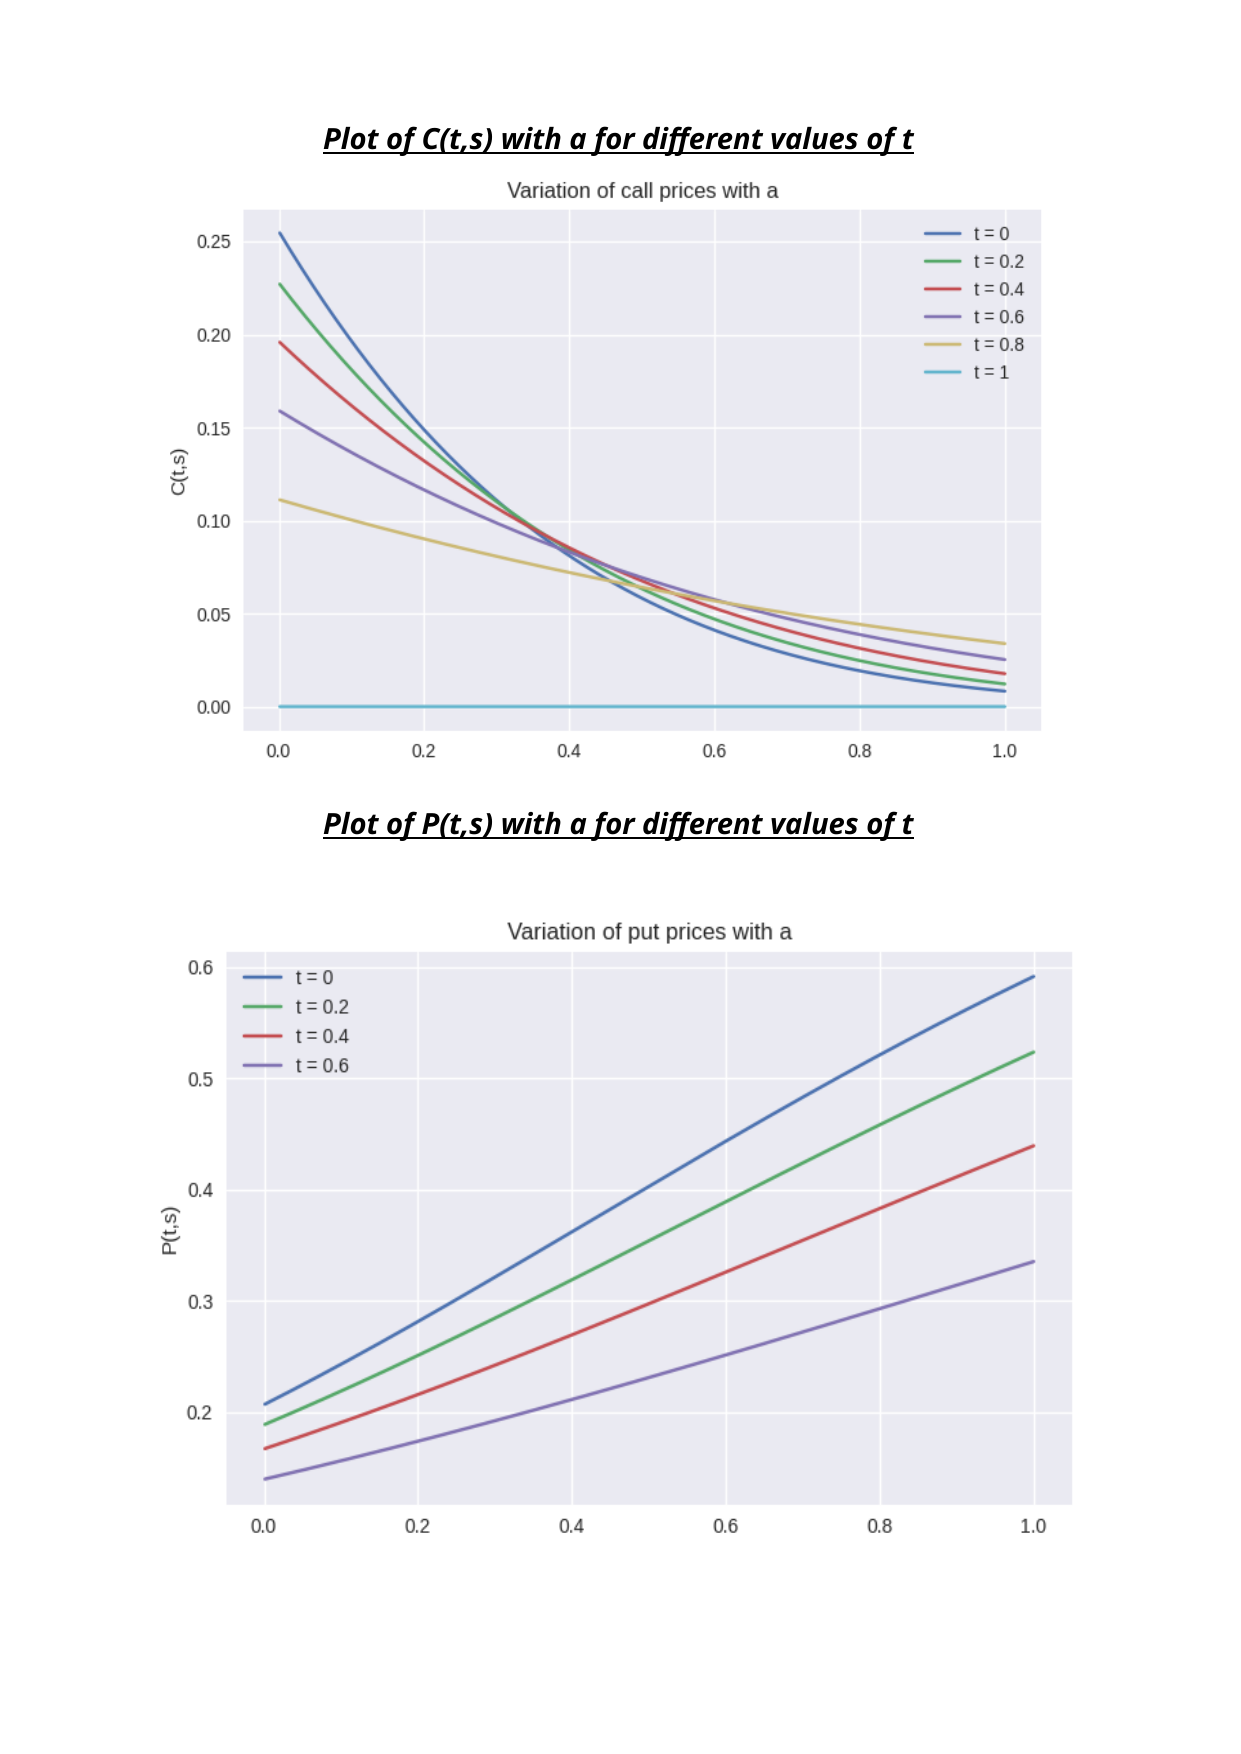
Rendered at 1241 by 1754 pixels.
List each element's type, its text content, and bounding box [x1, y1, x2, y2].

text Plot of P(t,s) with a for different values of t [118, 804, 1122, 843]
picture [160, 173, 1058, 764]
picture [138, 913, 1090, 1540]
text Plot of C(t,s) with a for different values of t [118, 118, 1122, 158]
